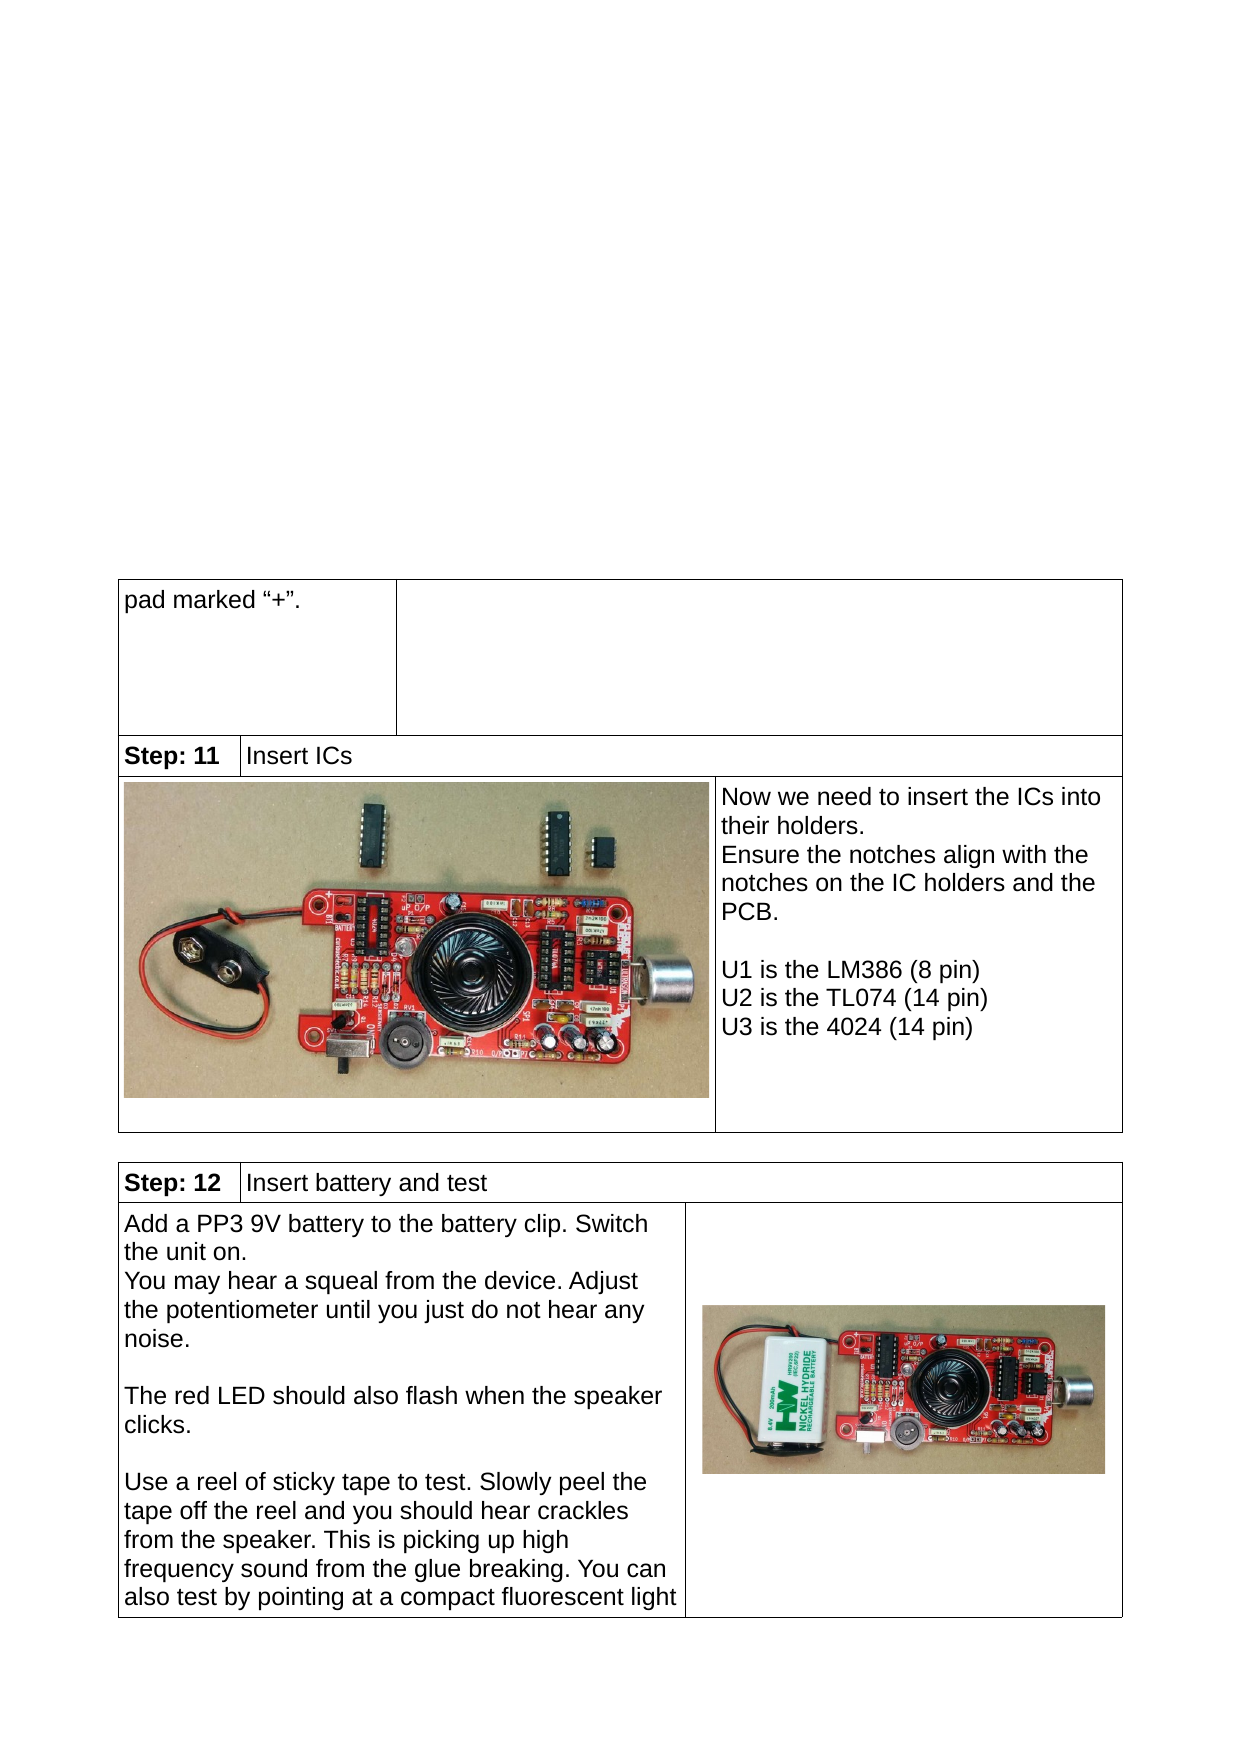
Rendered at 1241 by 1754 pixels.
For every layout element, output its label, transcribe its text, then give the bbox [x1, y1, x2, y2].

table_cell Now we need to insert the ICs into their holders. Ensure the notches align with the notches on the IC holders and the PCB. U1 is the LM386 (8 pin) U2 is the TL074 (14 pin) U3 is the 4024 (14 pin) [716, 777, 1122, 1132]
table_header Step: 11 [119, 736, 240, 776]
table_header Step: 12 [119, 1163, 240, 1202]
table_cell [119, 777, 715, 1132]
table_cell [397, 580, 1122, 734]
picture [702, 1305, 1106, 1474]
table_header Insert battery and test [241, 1163, 1122, 1202]
table_cell Add a PP3 9V battery to the battery clip. Switch the unit on. You may hear a squeal from the device. Adjust the potentiometer until you just do not hear any noise. The red LED should also flash when the speaker clicks. Use a reel of sticky tape to test. Slowly peel the tape off the reel and you should hear crackles from the speaker. This is picking up high frequency sound from the glue breaking. You can also test by pointing at a compact fluorescent light [119, 1203, 685, 1617]
table_header Insert ICs [241, 736, 1122, 776]
table_cell [686, 1203, 1122, 1617]
picture [123, 782, 710, 1098]
table_cell pad marked “+”. [119, 580, 396, 734]
